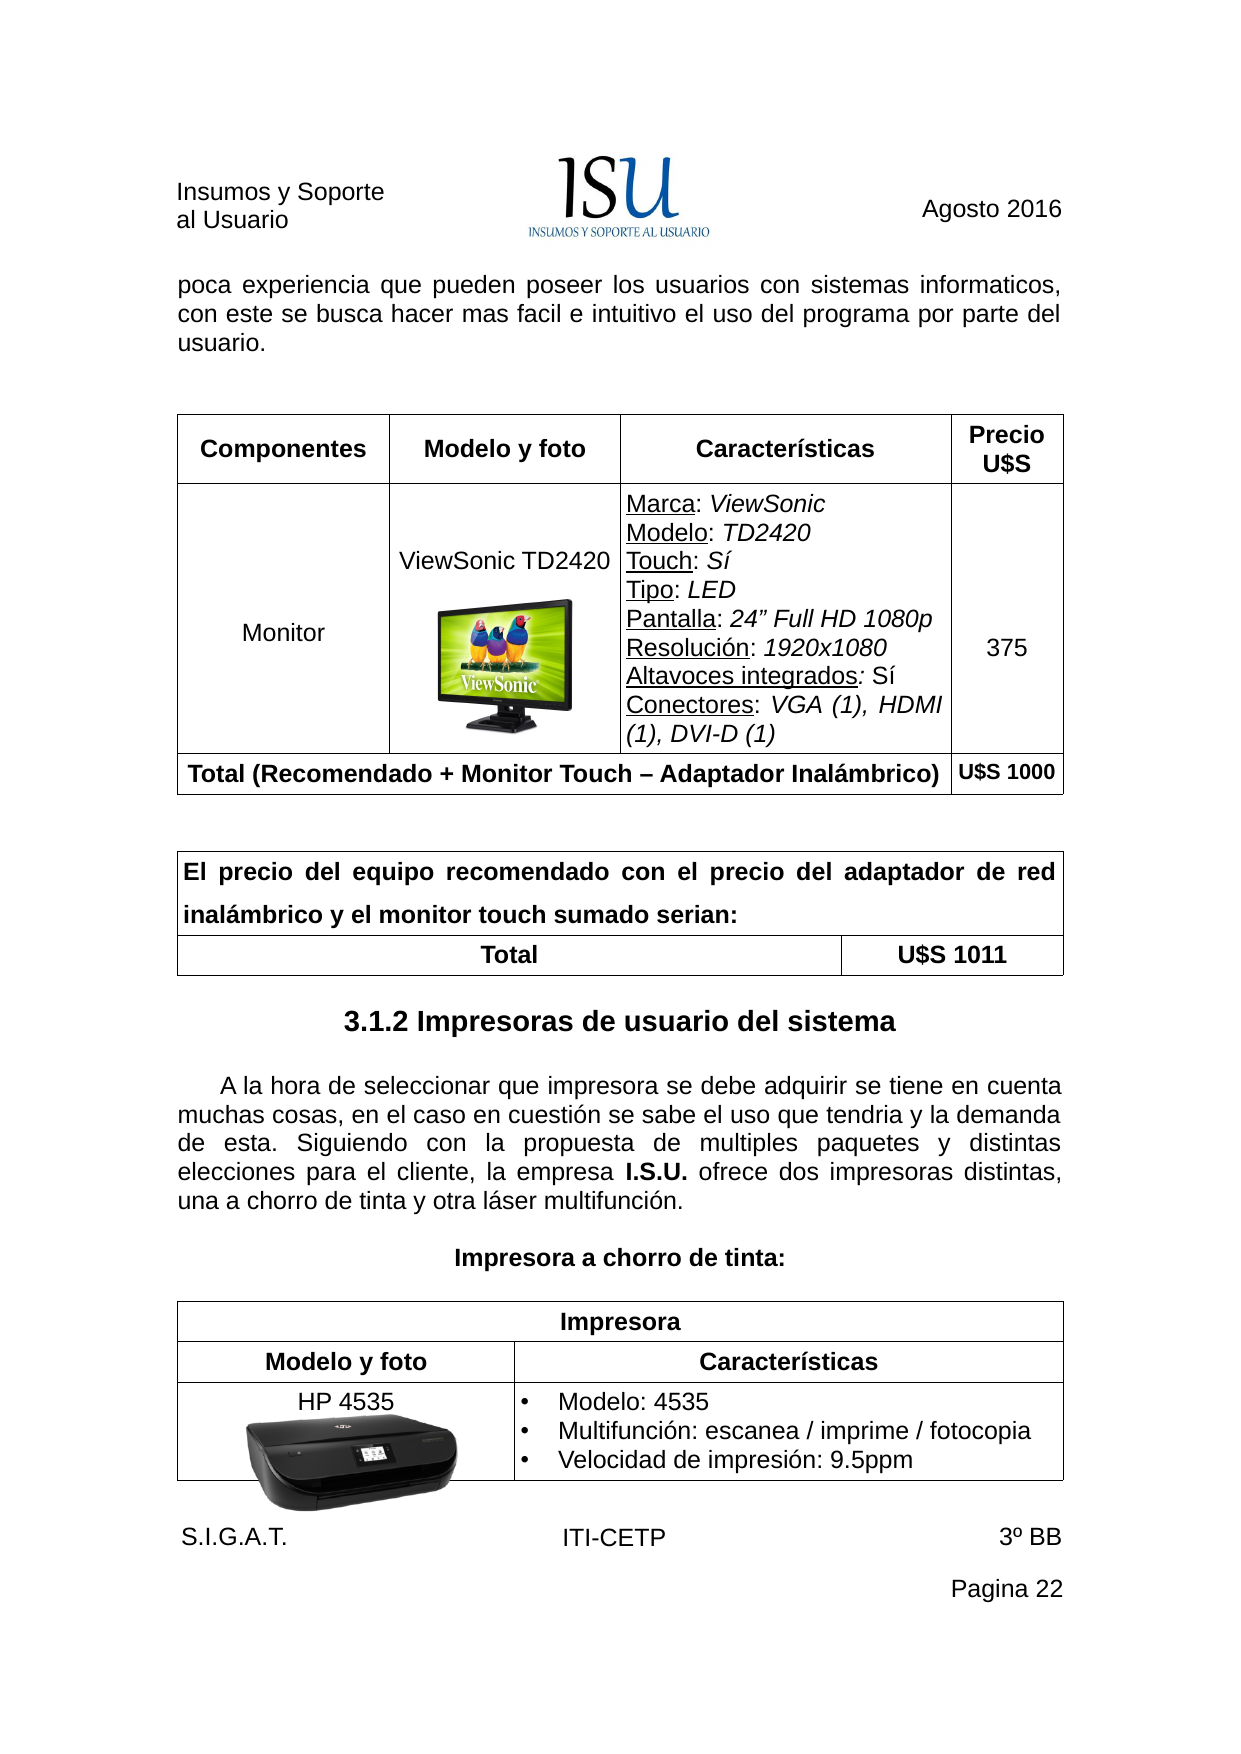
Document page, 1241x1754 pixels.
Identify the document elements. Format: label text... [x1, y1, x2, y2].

text 3.1.2 Impresoras de usuario del sistema [177, 1004, 1063, 1037]
table_header Impresora [178, 1302, 1063, 1341]
table_cell U$S 1011 [842, 936, 1063, 975]
table_cell U$S 1000 [952, 754, 1063, 794]
table_cell Modelo: 4535 Multifunción: escanea / imprime / fotocopia Velocidad de impresión: 9.5ppm Velocidad del procesador: 350 MHz WiFi [515, 1383, 1063, 1480]
picture [432, 593, 578, 739]
table_header Componentes [178, 415, 389, 483]
table_cell 375 [952, 484, 1063, 753]
table_cell HP 4535 [178, 1383, 514, 1480]
table_cell Modelo y foto [178, 1342, 514, 1382]
picture [230, 1386, 469, 1532]
table_header Precio U$S [952, 415, 1063, 483]
text poca experiencia que pueden poseer los usuarios con sistemas informaticos, con este se busca hacer mas facil e intuitivo el uso del programa por parte del usuario. [177, 270, 1063, 356]
table_cell Características [515, 1342, 1063, 1382]
picture [517, 138, 723, 252]
table_cell Marca: ViewSonic Modelo: TD2420 Touch: Sí Tipo: LED Pantalla: 24” Full HD 1080p Resolución: 1920x1080 Altavoces integrados: Sí Conectores: VGA (1), HDMI (1), DVI-D (1) [621, 484, 951, 753]
table_header Características [621, 415, 951, 483]
table_cell Total [178, 936, 841, 975]
text A la hora de seleccionar que impresora se debe adquirir se tiene en cuenta muchas cosas, en el caso en cuestión se sabe el uso que tendria y la demanda de esta. Siguiendo con la propuesta de multiples paquetes y distintas elecciones para el cliente, la empresa I.S.U. ofrece dos impresoras distintas, una a chorro de tinta y otra láser multifunción. [177, 1071, 1063, 1215]
table_header Modelo y foto [390, 415, 620, 483]
text Impresora a chorro de tinta: [177, 1243, 1063, 1272]
table_cell Total (Recomendado + Monitor Touch – Adaptador Inalámbrico) [178, 754, 951, 794]
table_cell ViewSonic TD2420 [390, 484, 620, 753]
table_header El precio del equipo recomendado con el precio del adaptador de red inalámbrico y el monitor touch sumado serian: [178, 852, 1063, 935]
table_cell Monitor [178, 484, 389, 753]
